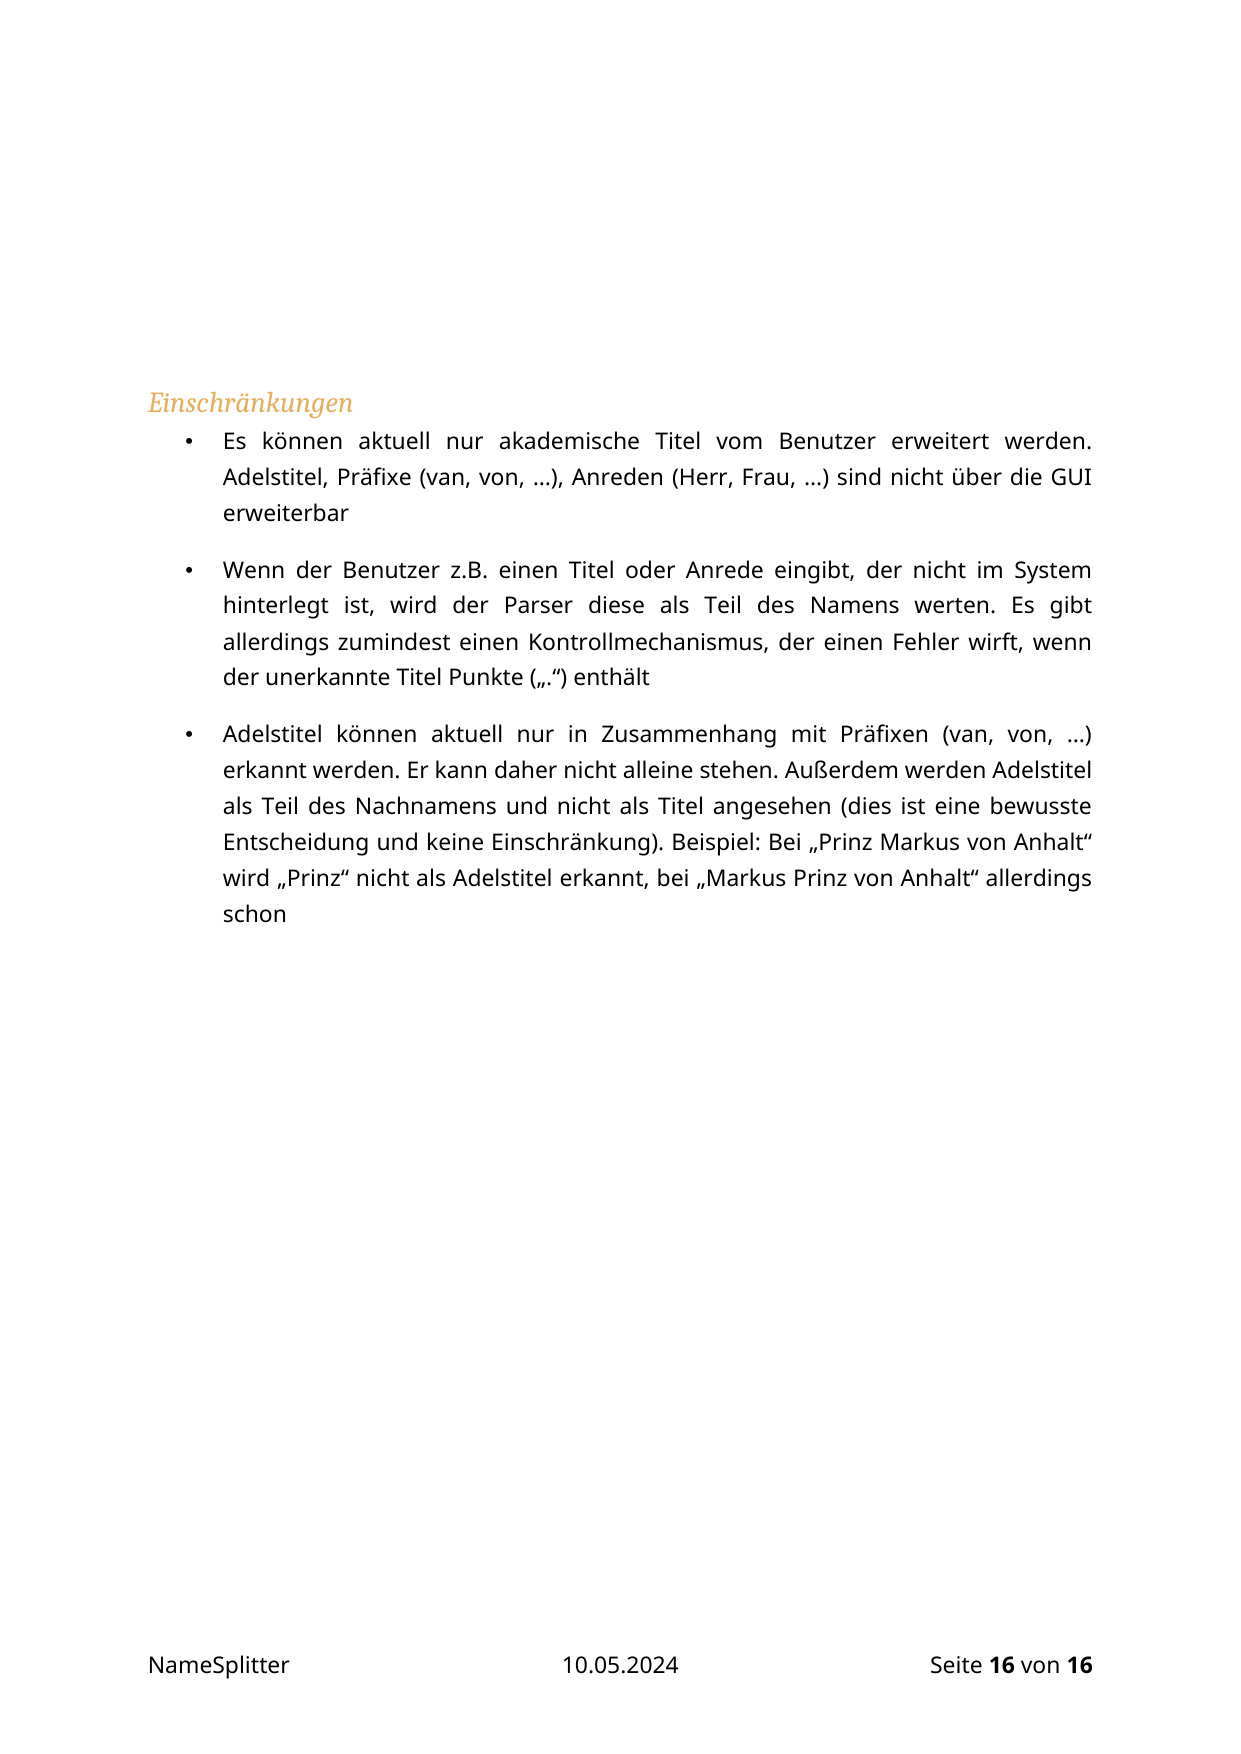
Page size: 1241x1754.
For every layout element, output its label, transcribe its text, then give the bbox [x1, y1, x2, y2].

subtitle Einschränkungen [148, 386, 1093, 420]
list Adelstitel können aktuell nur in Zusammenhang mit Präfixen (van, von, …) erkannt werden. Er kann daher nicht alleine stehen. Außerdem werden Adelstitel als Teil des Nachnamens und nicht als Titel angesehen (dies ist eine bewusste Entscheidung und keine Einschränkung). Beispiel: Bei „Prinz Markus von Anhalt“ wird „Prinz“ nicht als Adelstitel erkannt, bei „Markus Prinz von Anhalt“ allerdings schon [185, 718, 1093, 929]
list Es können aktuell nur akademische Titel vom Benutzer erweitert werden. Adelstitel, Präfixe (van, von, …), Anreden (Herr, Frau, …) sind nicht über die GUI erweiterbar [185, 425, 1093, 528]
list Wenn der Benutzer z.B. einen Titel oder Anrede eingibt, der nicht im System hinterlegt ist, wird der Parser diese als Teil des Namens werten. Es gibt allerdings zumindest einen Kontrollmechanismus, der einen Fehler wirft, wenn der unerkannte Titel Punkte („.“) enthält [185, 553, 1093, 693]
